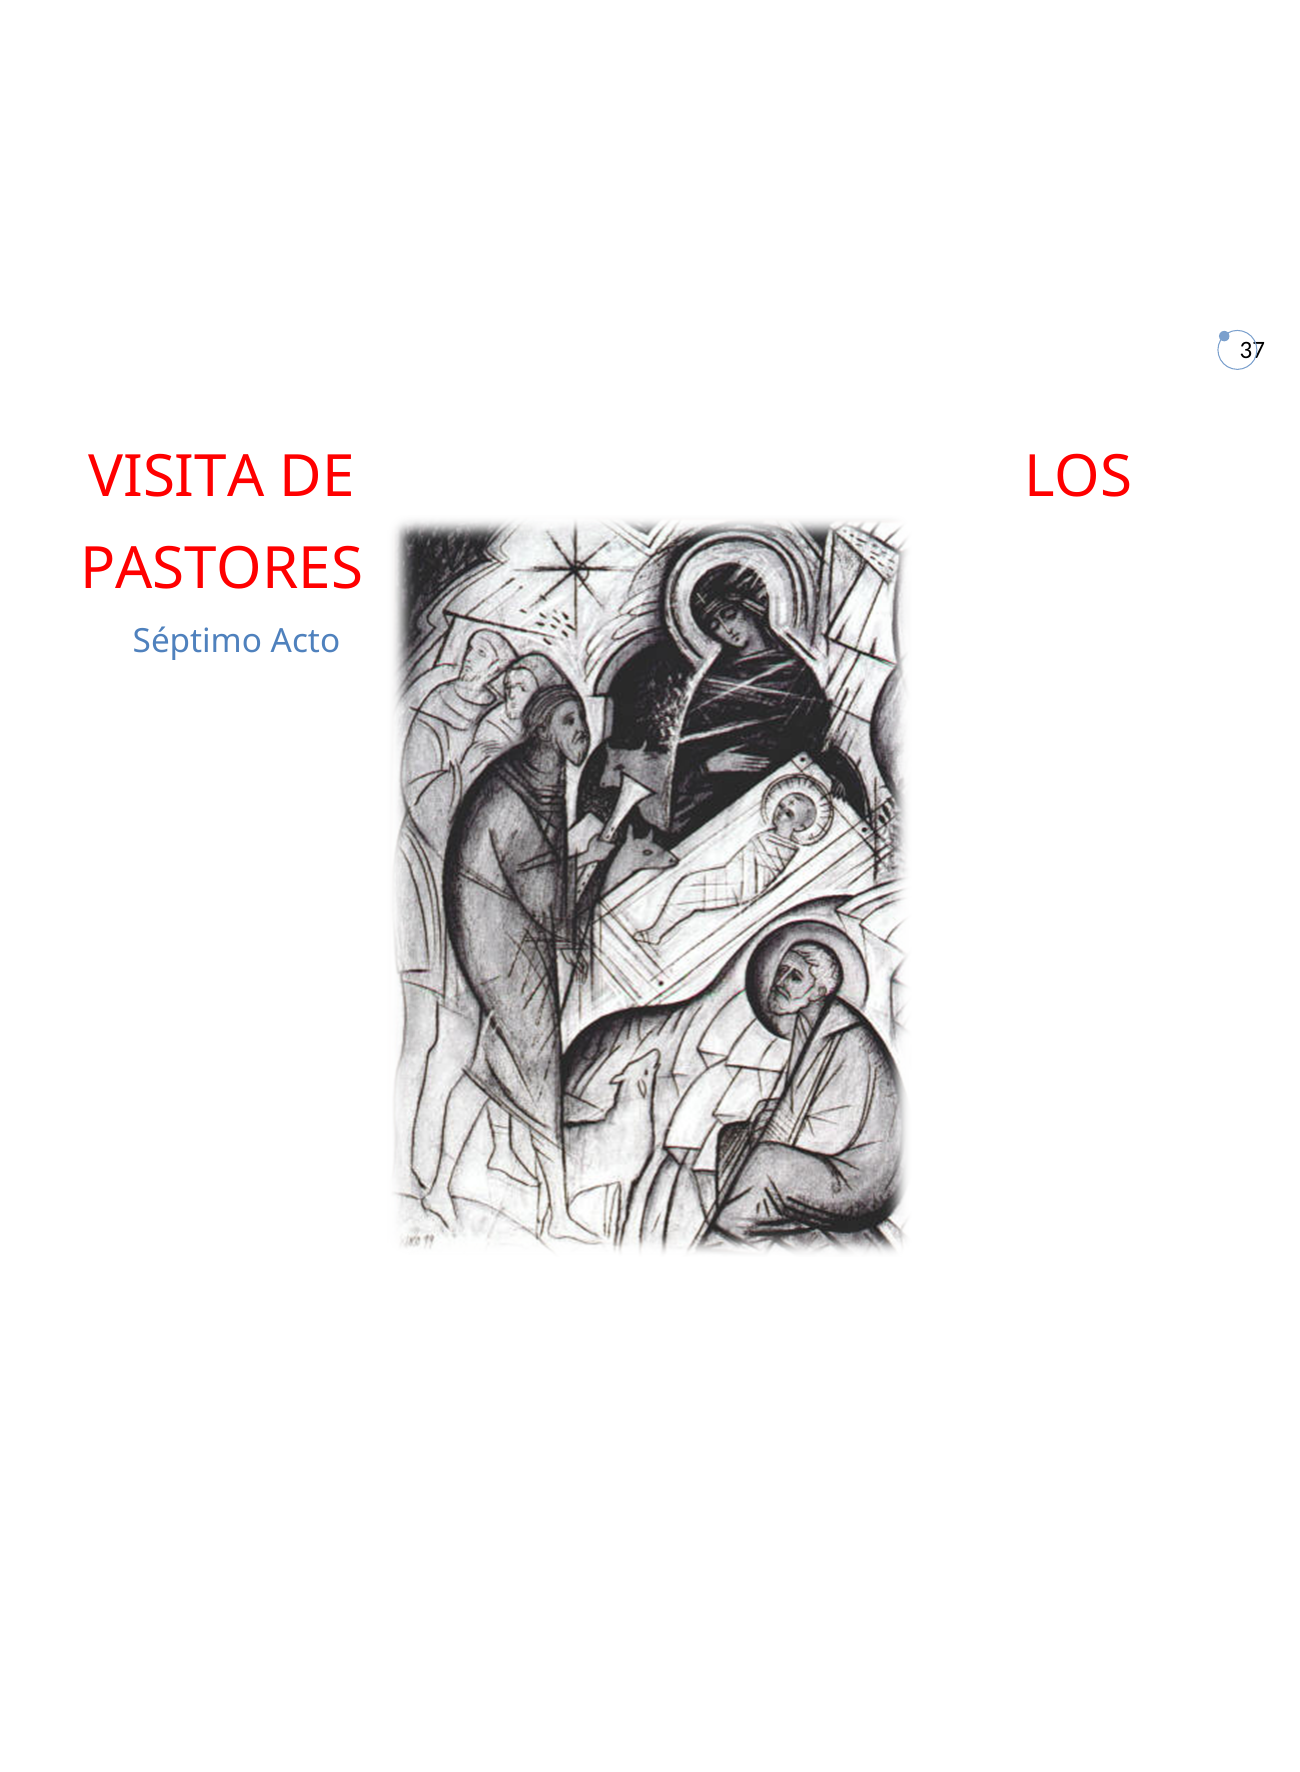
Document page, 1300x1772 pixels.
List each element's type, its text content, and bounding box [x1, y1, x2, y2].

text [913, 617, 1224, 662]
text Séptimo Acto [104, 617, 386, 662]
text VISITA DE LOS PASTORES [75, 434, 1224, 605]
picture [386, 515, 913, 1257]
